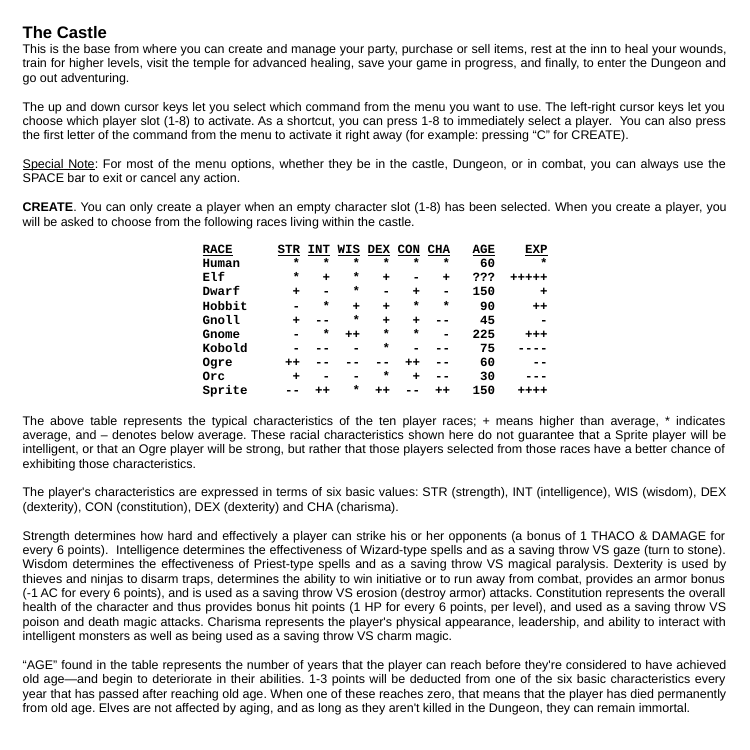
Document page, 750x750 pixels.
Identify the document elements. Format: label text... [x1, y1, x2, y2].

text Human * * * * * * 60 * [22, 257, 727, 271]
text The up and down cursor keys let you select which command from the menu you want to use. The left-right cursor keys let you choose which player slot (1-8) to activate. As a shortcut, you can press 1-8 to immediately select a player. You can also press the first letter of the command from the menu to activate it right away (for example: pressing “C” for CREATE). [22, 99, 727, 142]
text Gnoll + -- * + + -- 45 - [22, 314, 727, 328]
text Special Note: For most of the menu options, whether they be in the castle, Dungeon, or in combat, you can always use the SPACE bar to exit or cancel any action. [22, 157, 727, 185]
text Sprite -- ++ * ++ -- ++ 150 ++++ [22, 384, 727, 399]
text Kobold - -- - * - -- 75 ---- [22, 342, 727, 356]
text Orc + - - * + -- 30 --- [22, 370, 727, 384]
text This is the base from where you can create and manage your party, purchase or sell items, rest at the inn to heal your wounds, train for higher levels, visit the temple for advanced healing, save your game in progress, and finally, to enter the Dungeon and go out adventuring. [22, 42, 727, 85]
text “AGE” found in the table represents the number of years that the player can reach before they're considered to have achieved old age—and begin to deteriorate in their abilities. 1-3 points will be deducted from one of the six basic characteristics every year that has passed after reaching old age. When one of these reaches zero, that means that the player has died permanently from old age. Elves are not affected by aging, and as long as they aren't killed in the Dungeon, they can remain immortal. [22, 657, 727, 715]
text RACE STR INT WIS DEX CON CHA AGE EXP [22, 243, 727, 257]
text The player's characteristics are expressed in terms of six basic values: STR (strength), INT (intelligence), WIS (wisdom), DEX (dexterity), CON (constitution), DEX (dexterity) and CHA (charisma). [22, 485, 727, 514]
subtitle The Castle [22, 22, 727, 42]
text The above table represents the typical characteristics of the ten player races; + means higher than average, * indicates average, and – denotes below average. These racial characteristics shown here do not guarantee that a Sprite player will be intelligent, or that an Ogre player will be strong, but rather that those players selected from those races have a better chance of exhibiting those characteristics. [22, 413, 727, 471]
text Elf * + * + - + ??? +++++ [22, 271, 727, 285]
text Ogre ++ -- -- -- ++ -- 60 -- [22, 356, 727, 370]
text CREATE. You can only create a player when an empty character slot (1-8) has been selected. When you create a player, you will be asked to choose from the following races living within the castle. [22, 200, 727, 228]
text Hobbit - * + + * * 90 ++ [22, 299, 727, 314]
text Strength determines how hard and effectively a player can strike his or her opponents (a bonus of 1 THACO & DAMAGE for every 6 points). Intelligence determines the effectiveness of Wizard-type spells and as a saving throw VS gaze (turn to stone). Wisdom determines the effectiveness of Priest-type spells and as a saving throw VS magical paralysis. Dexterity is used by thieves and ninjas to disarm traps, determines the ability to win initiative or to run away from combat, provides an armor bonus (-1 AC for every 6 points), and is used as a saving throw VS erosion (destroy armor) attacks. Constitution represents the overall health of the character and thus provides bonus hit points (1 HP for every 6 points, per level), and used as a saving throw VS poison and death magic attacks. Charisma represents the player's physical appearance, leadership, and ability to interact with intelligent monsters as well as being used as a saving throw VS charm magic. [22, 528, 727, 643]
text Dwarf + - * - + - 150 + [22, 285, 727, 299]
text Gnome - * ++ * * - 225 +++ [22, 328, 727, 342]
